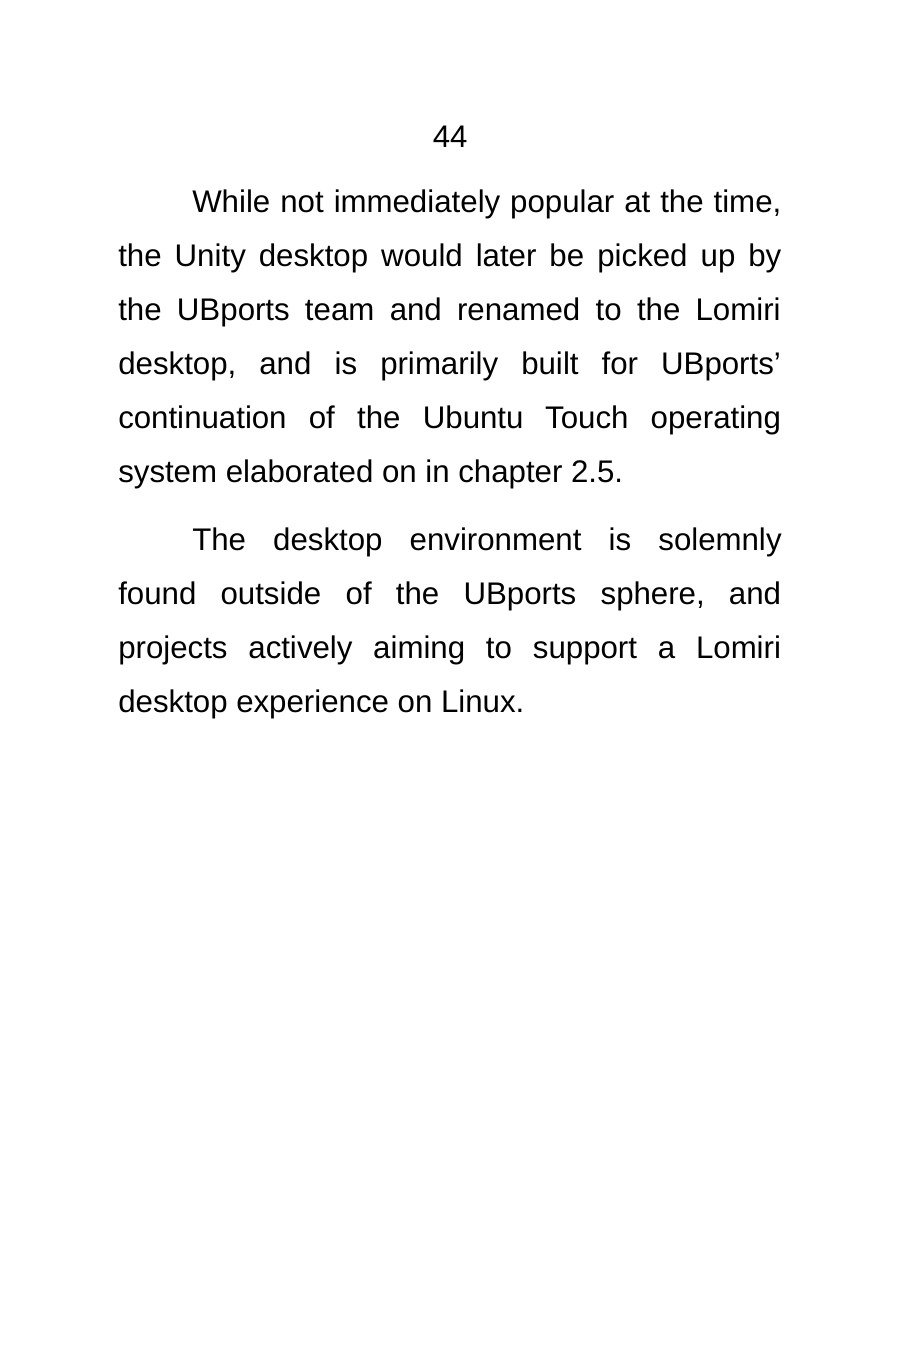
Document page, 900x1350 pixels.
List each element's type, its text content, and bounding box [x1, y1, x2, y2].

text While not immediately popular at the time, the Unity desktop would later be picked up by the UBports team and renamed to the Lomiri desktop, and is primarily built for UBports’ continuation of the Ubuntu Touch operating system elaborated on in chapter 2.5. [118, 183, 782, 489]
text The desktop environment is solemnly found outside of the UBports sphere, and projects actively aiming to support a Lomiri desktop experience on Linux. [118, 521, 782, 719]
